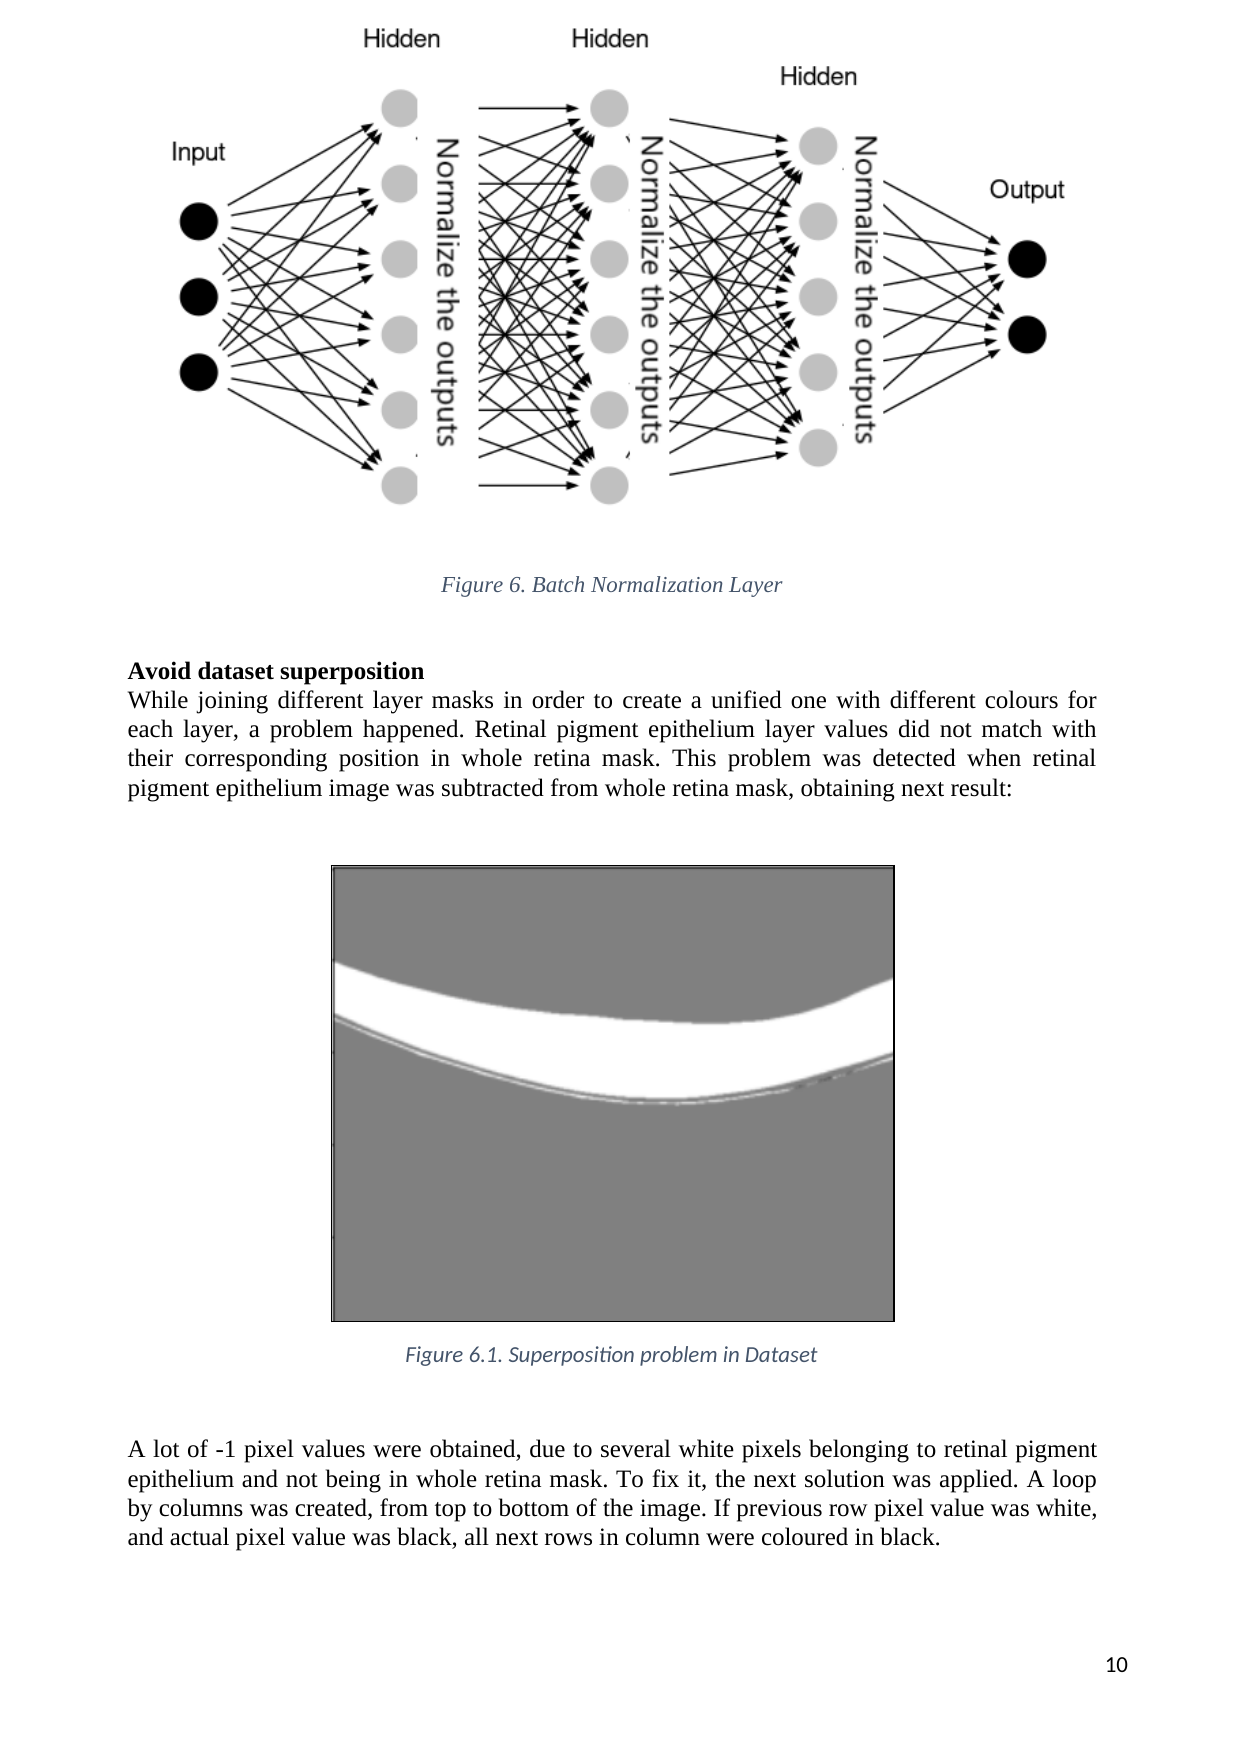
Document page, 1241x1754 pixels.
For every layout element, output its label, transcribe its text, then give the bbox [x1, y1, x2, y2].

text While joining different layer masks in order to create a unified one with different colours for each layer, a problem happened. Retinal pigment epithelium layer values did not match with their corresponding position in whole retina mask. This problem was detected when retinal pigment epithelium image was subtracted from whole retina mask, obtaining next result: [127, 685, 1098, 802]
text A lot of -1 pixel values were obtained, due to several white pixels belonging to retinal pigment epithelium and not being in whole retina mask. To fix it, the next solution was applied. A loop by columns was created, from top to bottom of the image. If previous row pixel value was white, and actual pixel value was black, all next rows in column were coloured in black. [127, 1434, 1098, 1551]
subtitle Avoid dataset superposition [127, 656, 1098, 684]
text Figure 6.1. Superposition problem in Dataset [127, 1340, 1098, 1368]
text Figure 6. Batch Normalization Layer [127, 571, 1098, 597]
